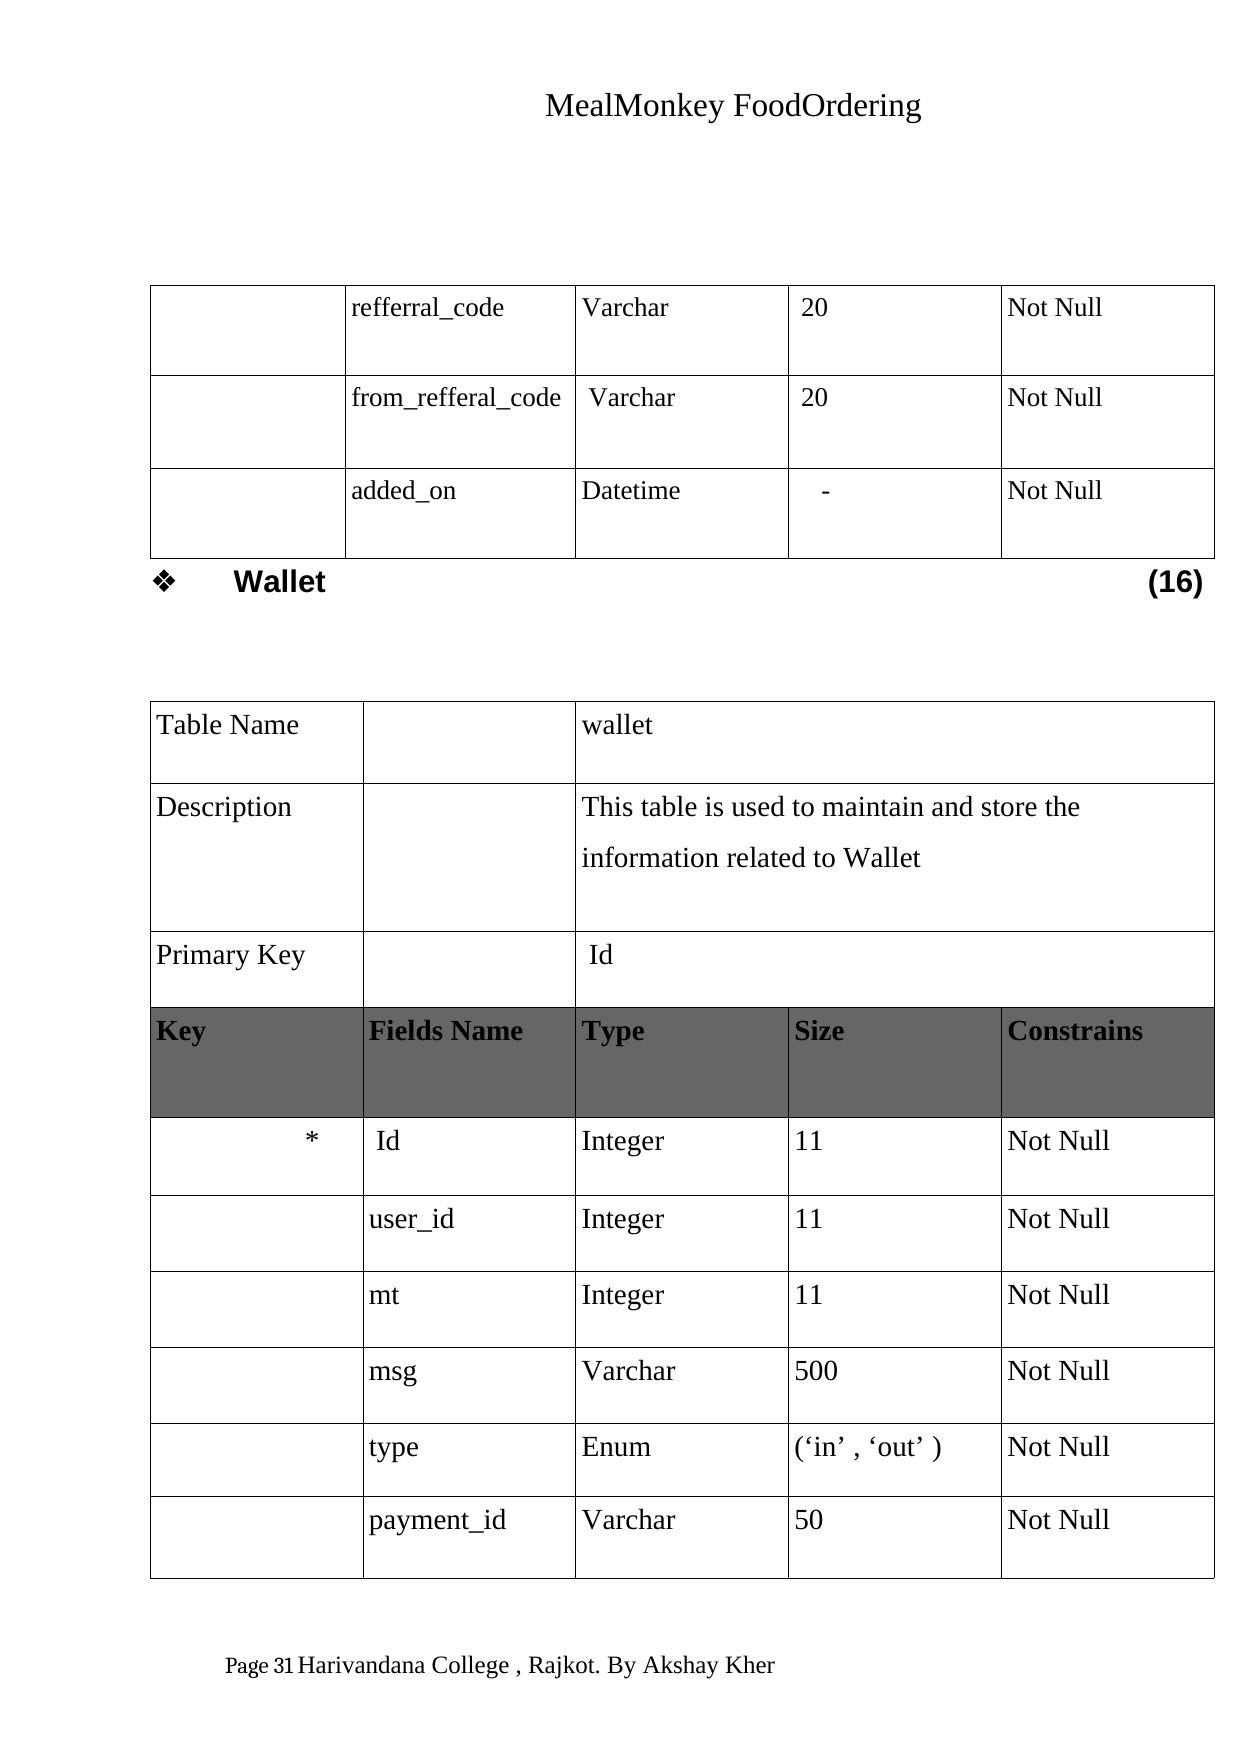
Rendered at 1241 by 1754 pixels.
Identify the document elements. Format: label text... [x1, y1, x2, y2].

table_header Table Name [151, 702, 363, 783]
table_cell payment_id [364, 1497, 575, 1578]
table_cell added_on [346, 469, 575, 558]
table_cell Not Null [1002, 1196, 1214, 1271]
table_cell Not Null [1002, 286, 1214, 374]
table_cell from_refferal_code [346, 376, 575, 468]
table_cell Id [364, 1118, 575, 1195]
table_cell [151, 1272, 363, 1347]
table_cell 500 [789, 1348, 1001, 1423]
table_cell 20 [789, 286, 1001, 374]
table_cell [364, 784, 575, 931]
table_cell Type [576, 1008, 788, 1117]
table_cell Not Null [1002, 1497, 1214, 1578]
table_cell user_id [364, 1196, 575, 1271]
table_cell Not Null [1002, 1272, 1214, 1347]
table_cell Id [576, 932, 1214, 1007]
table_cell [151, 376, 345, 468]
table_cell Not Null [1002, 1118, 1214, 1195]
table_header wallet [576, 702, 1214, 783]
table_cell Size [789, 1008, 1001, 1117]
table_cell Enum [576, 1424, 788, 1496]
table_cell Key [151, 1008, 363, 1117]
table_cell Varchar [576, 286, 788, 374]
table_cell msg [364, 1348, 575, 1423]
table_cell 50 [789, 1497, 1001, 1578]
table_cell Not Null [1002, 376, 1214, 468]
table_cell This table is used to maintain and store the information related to Wallet [576, 784, 1214, 931]
table_cell Integer [576, 1118, 788, 1195]
table_cell Constrains [1002, 1008, 1214, 1117]
table_cell - [789, 469, 1001, 558]
table_cell 20 [789, 376, 1001, 468]
table_cell 11 [789, 1272, 1001, 1347]
table_cell Not Null [1002, 1424, 1214, 1496]
table_cell * [151, 1118, 363, 1195]
table_cell Not Null [1002, 469, 1214, 558]
table_cell Varchar [576, 1497, 788, 1578]
table_cell [364, 932, 575, 1007]
table_cell Primary Key [151, 932, 363, 1007]
table_cell Varchar [576, 1348, 788, 1423]
table_cell Varchar [576, 376, 788, 468]
table_cell 11 [789, 1196, 1001, 1271]
table_cell (‘in’ , ‘out’ ) [789, 1424, 1001, 1496]
table_cell [151, 469, 345, 558]
table_cell Integer [576, 1196, 788, 1271]
table_cell [151, 286, 345, 374]
table_cell 11 [789, 1118, 1001, 1195]
table_cell refferral_code [346, 286, 575, 374]
table_cell [151, 1348, 363, 1423]
table_cell Datetime [576, 469, 788, 558]
table_cell type [364, 1424, 575, 1496]
table_cell Not Null [1002, 1348, 1214, 1423]
table_cell mt [364, 1272, 575, 1347]
table_header [364, 702, 575, 783]
table_cell Integer [576, 1272, 788, 1347]
table_cell Fields Name [364, 1008, 575, 1117]
text ❖ Wallet (16) [150, 559, 1214, 601]
table_cell [151, 1424, 363, 1496]
table_cell Description [151, 784, 363, 931]
table_cell [151, 1196, 363, 1271]
table_cell [151, 1497, 363, 1578]
